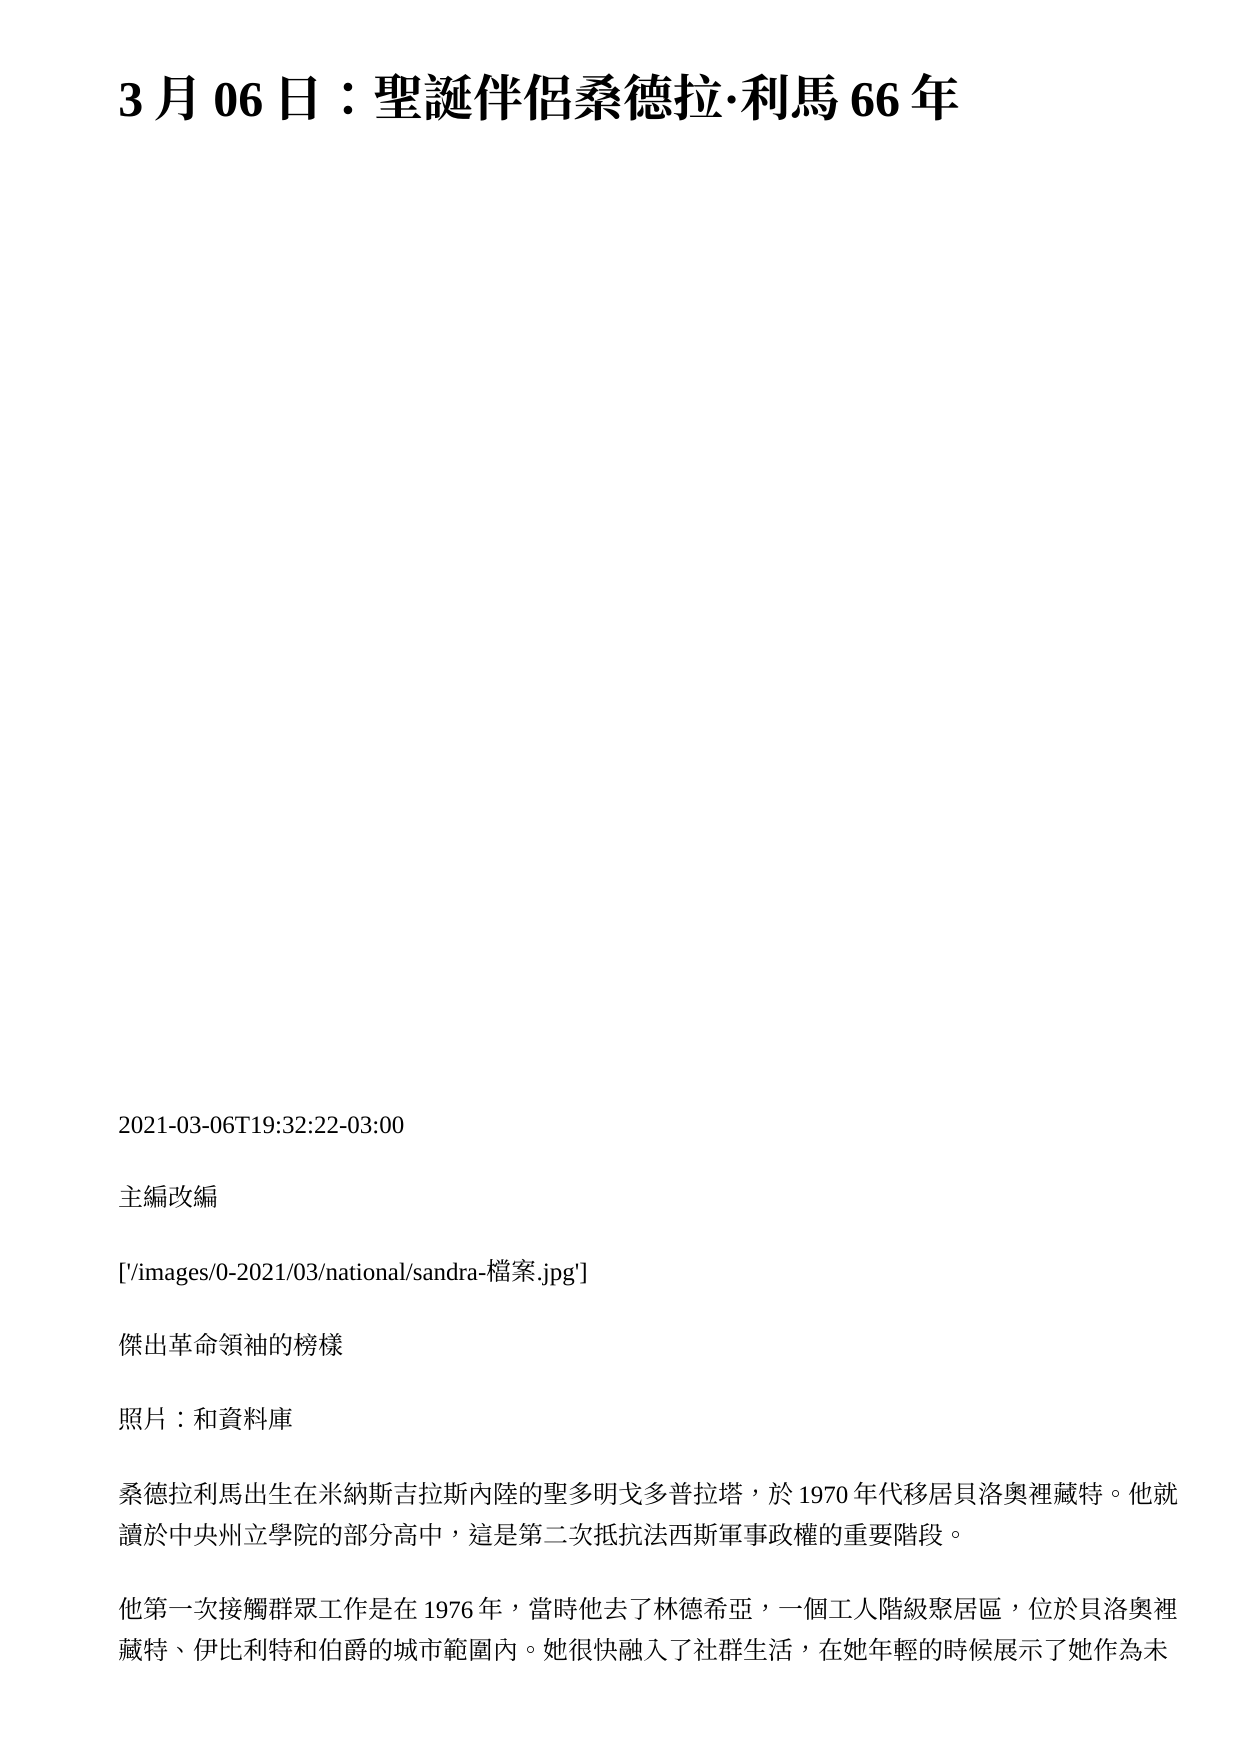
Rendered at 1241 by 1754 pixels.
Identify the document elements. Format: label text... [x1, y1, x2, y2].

subtitle 3月06日：聖誕伴侶桑德拉·利馬66年 [118, 59, 1181, 131]
text 2021-03-06T19:32:22-03:00 主編改編 ['/images/0-2021/03/national/sandra-檔案.jpg'] 傑出革命領袖的榜樣 照片：和資料庫 桑德拉利馬出生在米納斯吉拉斯內陸的聖多明戈多普拉塔，於1970年代移居貝洛奧裡藏特。他就讀於中央州立學院的部分高中，這是第二次抵抗法西斯軍事政權的重要階段。 他第一次接觸群眾工作是在1976年，當時他去了林德希亞，一個工人階級聚居區，位於貝洛奧裡藏特、伊比利特和伯爵的城市範圍內。她很快融入了社群生活，在她年輕的時候展示了她作為未來革命好戰分子的遠見和戰鬥力。在那裡，他幫助為無產階級青年組織成人掃盲班和文化活動；他積極參與衛生辦公室的建設和示威，要求貝洛奧裡藏特市減稅，改善社群的交通和衛生條件。桑德拉正是在林賽工作期間，研究了喚醒她與國際無產階級偉大領袖弗里德里希·恩格斯（Friedrich Engels）對婦女的壓迫、家庭的起源、私有財產和國家作鬥爭的作品。 20世紀70年代末，他在十月八日革命運動MR-8中度過了他的軍事生涯。他全身心地投入革命和抗擊法西斯軍事政權。1979年8月，曼內斯曼鋼鐵公司（mannesmannsteel）的罷工已經由階級活動和好鬥運動所主導，這一運動也幫助了礦業首都的街道被大約三萬名建築業罷工者佔領。 20世紀80年代，他開始更加密切地走在反對壓迫婦女鬥爭的重要道路上。桑德拉鼓勵她的同伴們站在革命和決斷鬥爭的前線。正是本著這種精神，她開始建設1984年她就任總統時成立的婦女礦業聯合會。 1995年3月，她加入了一個革命武裝分子組織，該組織打破了八先生的國家改革，從此，桑德拉更加深刻地致力於開拓巴西革命曲折道路的艱鉅而集體的任務。 聖埃利納戰役後，在隆多尼亞的科倫比亞拉市，聲援佔領的關鍵工作在桑德拉·利馬的協調下進行，利馬還承諾闡明為露營家庭提供醫療支助的網路。 1999年，他在米納斯吉拉斯貝提姆市紅旗村支援和組織無產階級婦女方面進行了緊張的工作。他和家人一起生活和戰鬥。同年4月26日，在當時的市長傑西卡·利馬（PT）發動的鎮壓部隊對維拉的猛烈攻擊中，婦女發揮了突出作用。 2000年成立的婦女大眾運動（MFP）的領導人桑德拉·利馬是巴西婦女革命運動路線的主要制定者之一。她開創並塑造了這種更先進、更自覺、更叛逆的女性的超然，更堅定地不接受降臨在她們身上的千年壓迫。 他指揮了許多慶祝國際婦女節的行動；他採取了戰鬥性的罷工行動；他無情地譴責反動選舉的滑稽性質。他參加農民代表大會和學生會，總是強調要把婦女培養成積極分子，最重要的是培養成支配無產階級思想的領導幹部，為國家革命和世界革命服務。 她是大眾文藝的崇拜者，鼓勵年輕人閱讀馬克思主義經典著作，在某些場合，她還與同伴、朋友一起聽、唱革命歌曲和通俗歌曲。他用沙啞的聲音，像一把在基督裡的劍，與階級敵人戰鬥，敦促人民戰鬥起來，反抗一切壓迫。 一位革命的母親，為了使自己的子女能夠毫無保留地理解、參與和支援國內和世界的群眾鬥爭，作出了自己的承諾。 一位國際主義活動家為保衛巴勒斯坦人民，伊拉克和阿富汗人民的英勇抵抗，為祕魯、印度、菲律賓和土耳其的人民戰爭辯護。他還捍衛了人民的民族解放鬥爭，反對帝國主義，反對帝國主義戰爭。 他在全國範圍內領導了懲罰法西斯軍事政權的罪犯、施暴者和劊子手的運動。MFP在其領導下，引發了令人難忘的抗議活動，反對1964年的政變。 在2013年和2014年的征途上，當戰鬥的年輕人奮起反抗剝削制度，特別是反對國際足聯（Fifa）的政黨時，MFP的火紅旗幟總是出現在第一排。把它舉得高高的人是桑德拉·利馬鍛造的年輕女子。 他的一生和他的榜樣是不可饒恕的，將用金色的文字銘刻在我國革命勝利的人民英雄的萬神殿上。 桑德拉·利馬同志為巴西革命奉獻了一生。在無產階級地區和工廠裡，在住房鬥爭中，在土地鬥爭中，在階級工人和工會運動中，組織群眾，已經有四十多年的戰鬥了。 他致力於全國各地特別是農村婦女群眾運動的建設。他在講話中總是注意到，我們人民的婦女必須同自己的同伴並肩鬥爭，必須組成在無產階級思想上占主導地位的革命幹部，在我國執行新民主主義革命的任務。 放棄從不屈服於健康問題；它毫無保留地致力於群眾的動員、政治化和組織化。 我們瞄準並依靠桑德拉·利馬同志總是洋溢的活潑、好鬥和樂觀的光輝榜樣，以便像她一直教導我們的那樣，把我們的痛苦和憤慨轉化為更多的決策，為我們人民的徹底解放而鬥爭。 桑德拉：參加戰鬥！ 喚醒一個女人的革命怒火！ [118, 1077, 1181, 1667]
